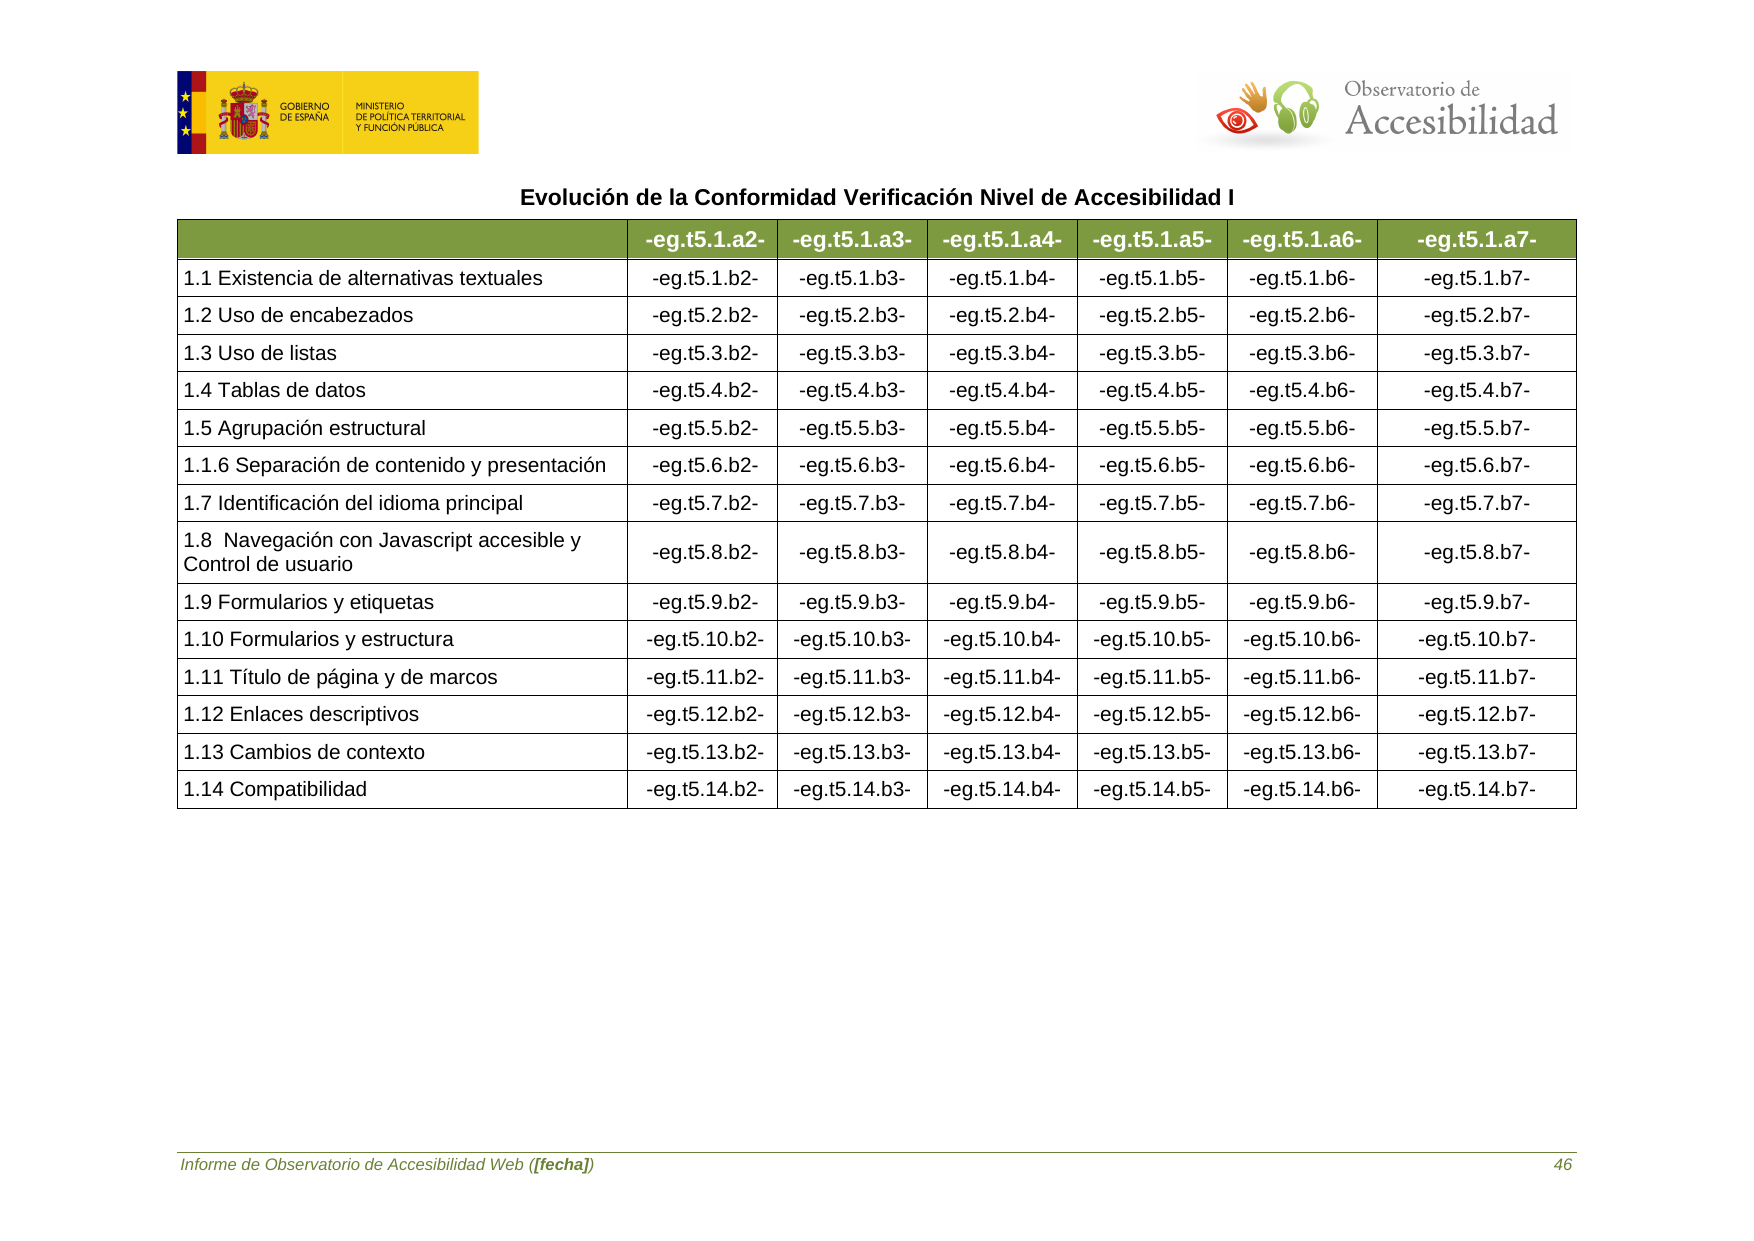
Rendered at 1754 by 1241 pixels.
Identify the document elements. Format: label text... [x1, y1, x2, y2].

table_cell -eg.t5.2.b3- [778, 297, 927, 333]
table_cell 1.14 Compatibilidad [178, 771, 627, 807]
table_cell -eg.t5.9.b3- [778, 584, 927, 620]
table_cell -eg.t5.8.b5- [1078, 522, 1227, 582]
table_cell -eg.t5.3.b4- [928, 335, 1077, 371]
table_cell -eg.t5.4.b6- [1228, 372, 1377, 408]
table_cell -eg.t5.13.b2- [628, 734, 777, 770]
table_cell -eg.t5.12.b7- [1378, 696, 1576, 732]
table_cell -eg.t5.10.b7- [1378, 621, 1576, 657]
table_cell 1.5 Agrupación estructural [178, 410, 627, 446]
table_cell -eg.t5.11.b3- [778, 659, 927, 695]
table_cell -eg.t5.10.b2- [628, 621, 777, 657]
table_cell -eg.t5.7.b5- [1078, 485, 1227, 521]
table_cell -eg.t5.14.b3- [778, 771, 927, 807]
table_header [178, 220, 627, 258]
table_cell -eg.t5.5.b3- [778, 410, 927, 446]
table_cell -eg.t5.6.b2- [628, 447, 777, 483]
table_cell 1.7 Identificación del idioma principal [178, 485, 627, 521]
table_cell -eg.t5.3.b2- [628, 335, 777, 371]
table_cell -eg.t5.7.b2- [628, 485, 777, 521]
table_header -eg.t5.1.a2- [628, 220, 777, 258]
table_cell -eg.t5.12.b5- [1078, 696, 1227, 732]
table_cell -eg.t5.12.b3- [778, 696, 927, 732]
table_cell -eg.t5.6.b4- [928, 447, 1077, 483]
table_cell -eg.t5.1.b7- [1378, 260, 1576, 296]
table_cell -eg.t5.2.b7- [1378, 297, 1576, 333]
table_cell 1.1 Existencia de alternativas textuales [178, 260, 627, 296]
table_cell -eg.t5.5.b7- [1378, 410, 1576, 446]
table_cell -eg.t5.5.b6- [1228, 410, 1377, 446]
table_cell -eg.t5.13.b6- [1228, 734, 1377, 770]
table_cell -eg.t5.2.b4- [928, 297, 1077, 333]
table_cell -eg.t5.8.b7- [1378, 522, 1576, 582]
table_cell -eg.t5.14.b2- [628, 771, 777, 807]
table_cell -eg.t5.2.b2- [628, 297, 777, 333]
text Evolución de la Conformidad Verificación Nivel de Accesibilidad I [177, 184, 1577, 211]
table_header -eg.t5.1.a7- [1378, 220, 1576, 258]
table_cell 1.12 Enlaces descriptivos [178, 696, 627, 732]
table_cell -eg.t5.1.b3- [778, 260, 927, 296]
table_header -eg.t5.1.a3- [778, 220, 927, 258]
table_cell 1.4 Tablas de datos [178, 372, 627, 408]
table_cell -eg.t5.12.b2- [628, 696, 777, 732]
table_cell 1.10 Formularios y estructura [178, 621, 627, 657]
table_cell -eg.t5.4.b4- [928, 372, 1077, 408]
table_cell -eg.t5.13.b3- [778, 734, 927, 770]
table_cell -eg.t5.6.b6- [1228, 447, 1377, 483]
table_cell -eg.t5.3.b6- [1228, 335, 1377, 371]
table_cell -eg.t5.4.b7- [1378, 372, 1576, 408]
table_cell -eg.t5.10.b6- [1228, 621, 1377, 657]
table_cell -eg.t5.12.b6- [1228, 696, 1377, 732]
table_cell -eg.t5.14.b7- [1378, 771, 1576, 807]
table_cell -eg.t5.1.b6- [1228, 260, 1377, 296]
picture [1196, 72, 1572, 154]
table_cell -eg.t5.13.b4- [928, 734, 1077, 770]
picture [177, 71, 479, 154]
table_cell 1.13 Cambios de contexto [178, 734, 627, 770]
table_cell 1.9 Formularios y etiquetas [178, 584, 627, 620]
table_cell -eg.t5.11.b7- [1378, 659, 1576, 695]
table_cell -eg.t5.9.b6- [1228, 584, 1377, 620]
table_cell -eg.t5.4.b5- [1078, 372, 1227, 408]
table_cell -eg.t5.7.b7- [1378, 485, 1576, 521]
table_cell -eg.t5.1.b5- [1078, 260, 1227, 296]
table_cell -eg.t5.6.b5- [1078, 447, 1227, 483]
table_cell -eg.t5.1.b4- [928, 260, 1077, 296]
table_cell -eg.t5.14.b6- [1228, 771, 1377, 807]
table_cell 1.2 Uso de encabezados [178, 297, 627, 333]
table_cell -eg.t5.11.b5- [1078, 659, 1227, 695]
table_cell -eg.t5.7.b6- [1228, 485, 1377, 521]
table_cell -eg.t5.13.b5- [1078, 734, 1227, 770]
table_cell -eg.t5.3.b3- [778, 335, 927, 371]
table_cell -eg.t5.11.b4- [928, 659, 1077, 695]
table_cell -eg.t5.6.b3- [778, 447, 927, 483]
table_cell -eg.t5.3.b5- [1078, 335, 1227, 371]
table_cell -eg.t5.4.b3- [778, 372, 927, 408]
table_cell -eg.t5.11.b6- [1228, 659, 1377, 695]
table_cell -eg.t5.12.b4- [928, 696, 1077, 732]
table_cell -eg.t5.14.b5- [1078, 771, 1227, 807]
table_cell -eg.t5.13.b7- [1378, 734, 1576, 770]
table_cell 1.11 Título de página y de marcos [178, 659, 627, 695]
table_cell -eg.t5.7.b4- [928, 485, 1077, 521]
table_cell -eg.t5.5.b5- [1078, 410, 1227, 446]
table_cell -eg.t5.9.b5- [1078, 584, 1227, 620]
table_cell -eg.t5.7.b3- [778, 485, 927, 521]
table_cell -eg.t5.10.b5- [1078, 621, 1227, 657]
table_cell -eg.t5.14.b4- [928, 771, 1077, 807]
table_cell -eg.t5.9.b7- [1378, 584, 1576, 620]
table_cell -eg.t5.10.b4- [928, 621, 1077, 657]
table_cell -eg.t5.2.b6- [1228, 297, 1377, 333]
table_cell -eg.t5.5.b2- [628, 410, 777, 446]
table_cell -eg.t5.6.b7- [1378, 447, 1576, 483]
table_cell -eg.t5.9.b4- [928, 584, 1077, 620]
table_cell -eg.t5.5.b4- [928, 410, 1077, 446]
table_header -eg.t5.1.a5- [1078, 220, 1227, 258]
table_cell -eg.t5.8.b2- [628, 522, 777, 582]
table_cell -eg.t5.9.b2- [628, 584, 777, 620]
table_cell 1.8 Navegación con Javascript accesible y Control de usuario [178, 522, 627, 582]
table_cell -eg.t5.11.b2- [628, 659, 777, 695]
table_cell -eg.t5.3.b7- [1378, 335, 1576, 371]
table_cell -eg.t5.8.b3- [778, 522, 927, 582]
table_header -eg.t5.1.a6- [1228, 220, 1377, 258]
table_cell -eg.t5.1.b2- [628, 260, 777, 296]
table_cell 1.3 Uso de listas [178, 335, 627, 371]
table_header -eg.t5.1.a4- [928, 220, 1077, 258]
table_cell -eg.t5.4.b2- [628, 372, 777, 408]
table_cell -eg.t5.8.b4- [928, 522, 1077, 582]
table_cell -eg.t5.2.b5- [1078, 297, 1227, 333]
table_cell 1.1.6 Separación de contenido y presentación [178, 447, 627, 483]
table_cell -eg.t5.8.b6- [1228, 522, 1377, 582]
table_cell -eg.t5.10.b3- [778, 621, 927, 657]
